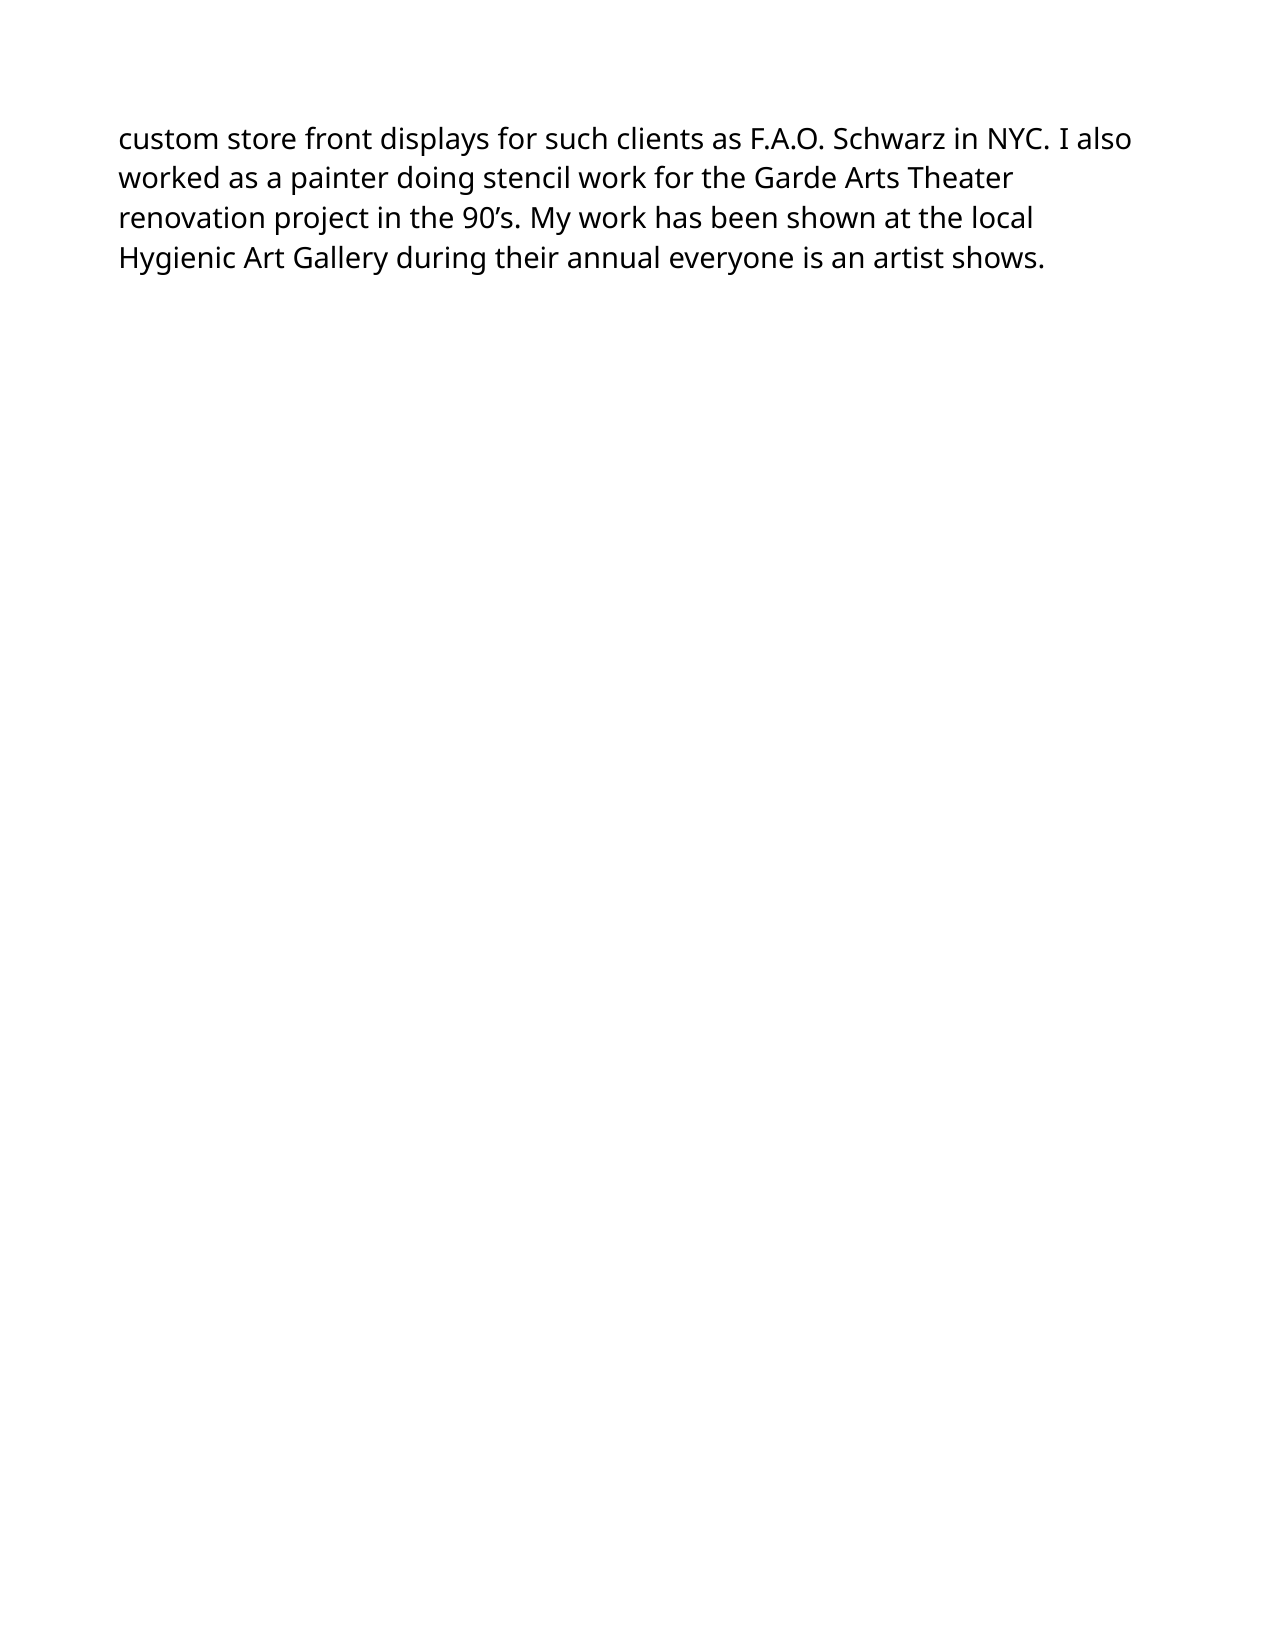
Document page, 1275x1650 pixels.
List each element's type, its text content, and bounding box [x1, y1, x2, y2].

text custom store front displays for such clients as F.A.O. Schwarz in NYC. I also worked as a painter doing stencil work for the Garde Arts Theater renovation project in the 90’s. My work has been shown at the local Hygienic Art Gallery during their annual everyone is an artist shows. [118, 118, 1157, 277]
